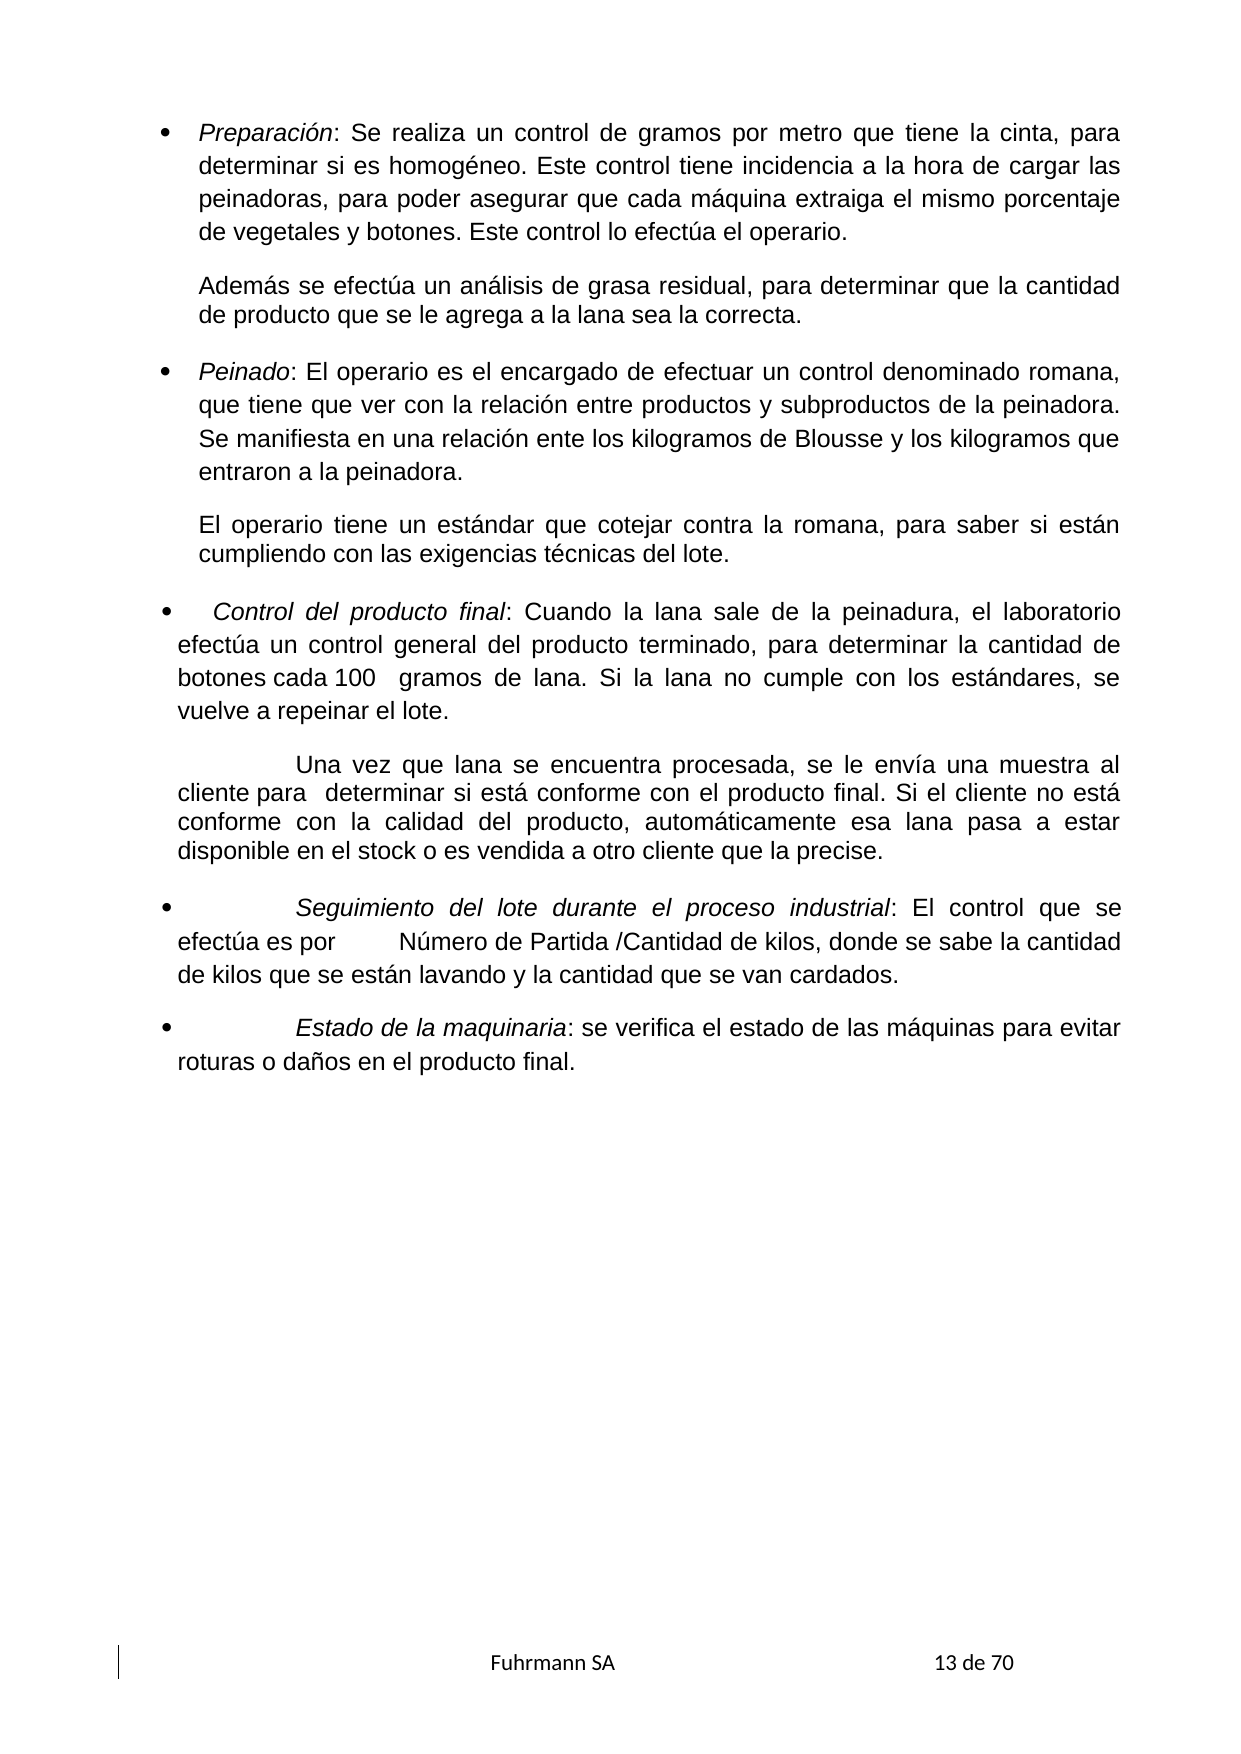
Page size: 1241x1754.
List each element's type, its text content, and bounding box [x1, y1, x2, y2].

list Seguimiento del lote durante el proceso industrial: El control que se efectúa es por Número de Partida /Cantidad de kilos, donde se sabe la cantidad de kilos que se están lavando y la cantidad que se van cardados. [162, 893, 1122, 988]
list Control del producto final: Cuando la lana sale de la peinadura, el laboratorio efectúa un control general del producto terminado, para determinar la cantidad de botones cada 100 gramos de lana. Si la lana no cumple con los estándares, se vuelve a repeinar el lote. [162, 597, 1122, 724]
text Una vez que lana se encuentra procesada, se le envía una muestra al cliente para determinar si está conforme con el producto final. Si el cliente no está conforme con la calidad del producto, automáticamente esa lana pasa a estar disponible en el stock o es vendida a otro cliente que la precise. [162, 750, 1122, 865]
list Preparación: Se realiza un control de gramos por metro que tiene la cinta, para determinar si es homogéneo. Este control tiene incidencia a la hora de cargar las peinadoras, para poder asegurar que cada máquina extraiga el mismo porcentaje de vegetales y botones. Este control lo efectúa el operario. [161, 118, 1122, 246]
list Peinado: El operario es el encargado de efectuar un control denominado romana, que tiene que ver con la relación entre productos y subproductos de la peinadora. Se manifiesta en una relación ente los kilogramos de Blousse y los kilogramos que entraron a la peinadora. [161, 357, 1122, 485]
list Estado de la maquinaria: se verifica el estado de las máquinas para evitar roturas o daños en el producto final. [162, 1013, 1122, 1075]
text Además se efectúa un análisis de grasa residual, para determinar que la cantidad de producto que se le agrega a la lana sea la correcta. [198, 271, 1122, 329]
text El operario tiene un estándar que cotejar contra la romana, para saber si están cumpliendo con las exigencias técnicas del lote. [198, 510, 1122, 568]
